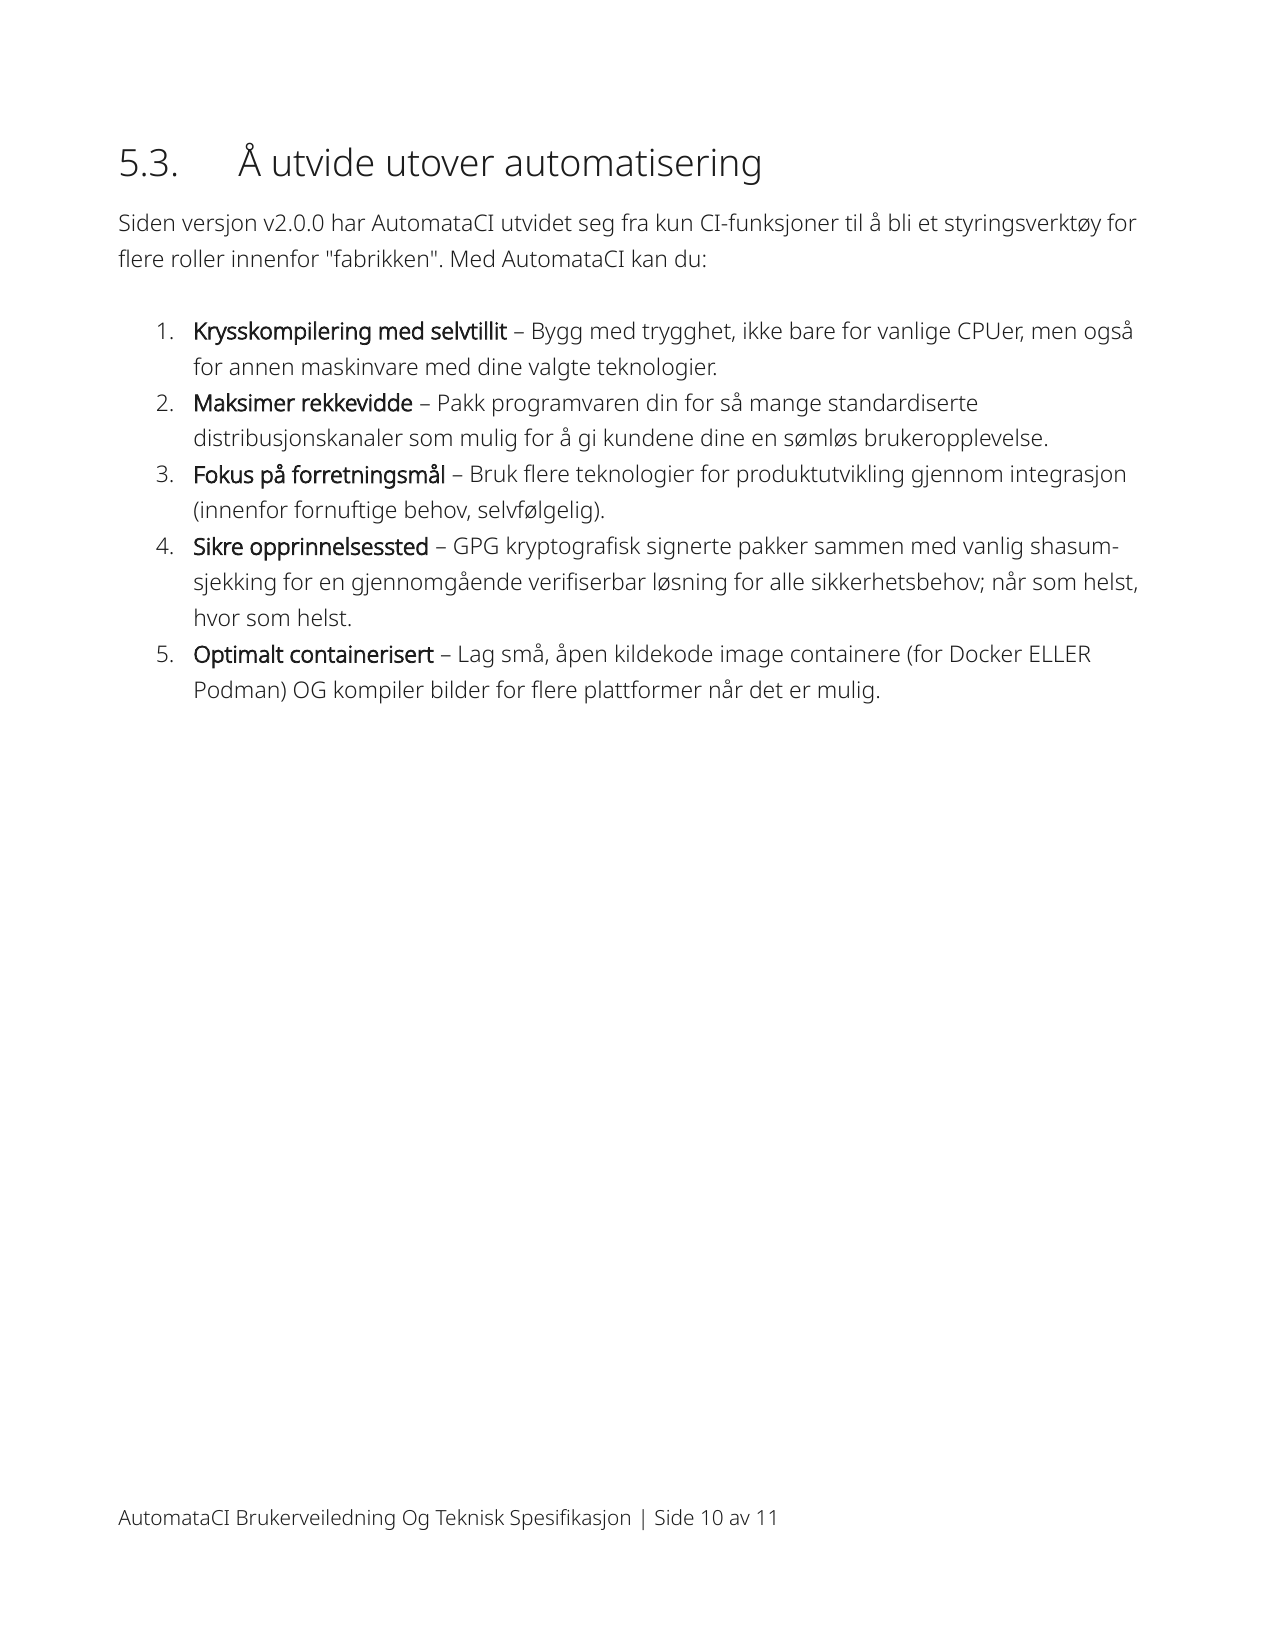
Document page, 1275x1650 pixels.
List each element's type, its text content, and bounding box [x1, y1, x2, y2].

subtitle Å utvide utover automatisering [118, 136, 1157, 187]
list Sikre opprinnelsessted – GPG kryptografisk signerte pakker sammen med vanlig shasum-sjekking for en gjennomgående verifiserbar løsning for alle sikkerhetsbehov; når som helst, hvor som helst. [156, 530, 1157, 633]
list Maksimer rekkevidde – Pakk programvaren din for så mange standardiserte distribusjonskanaler som mulig for å gi kundene dine en sømløs brukeropplevelse. [156, 386, 1157, 454]
list Optimalt containerisert – Lag små, åpen kildekode image containere (for Docker ELLER Podman) OG kompiler bilder for flere plattformer når det er mulig. [156, 638, 1157, 705]
list Fokus på forretningsmål – Bruk flere teknologier for produktutvikling gjennom integrasjon (innenfor fornuftige behov, selvfølgelig). [156, 458, 1157, 526]
text Siden versjon v2.0.0 har AutomataCI utvidet seg fra kun CI-funksjoner til å bli et styringsverktøy for flere roller innenfor "fabrikken". Med AutomataCI kan du: [118, 207, 1157, 274]
list Krysskompilering med selvtillit – Bygg med trygghet, ikke bare for vanlige CPUer, men også for annen maskinvare med dine valgte teknologier. [156, 314, 1157, 382]
